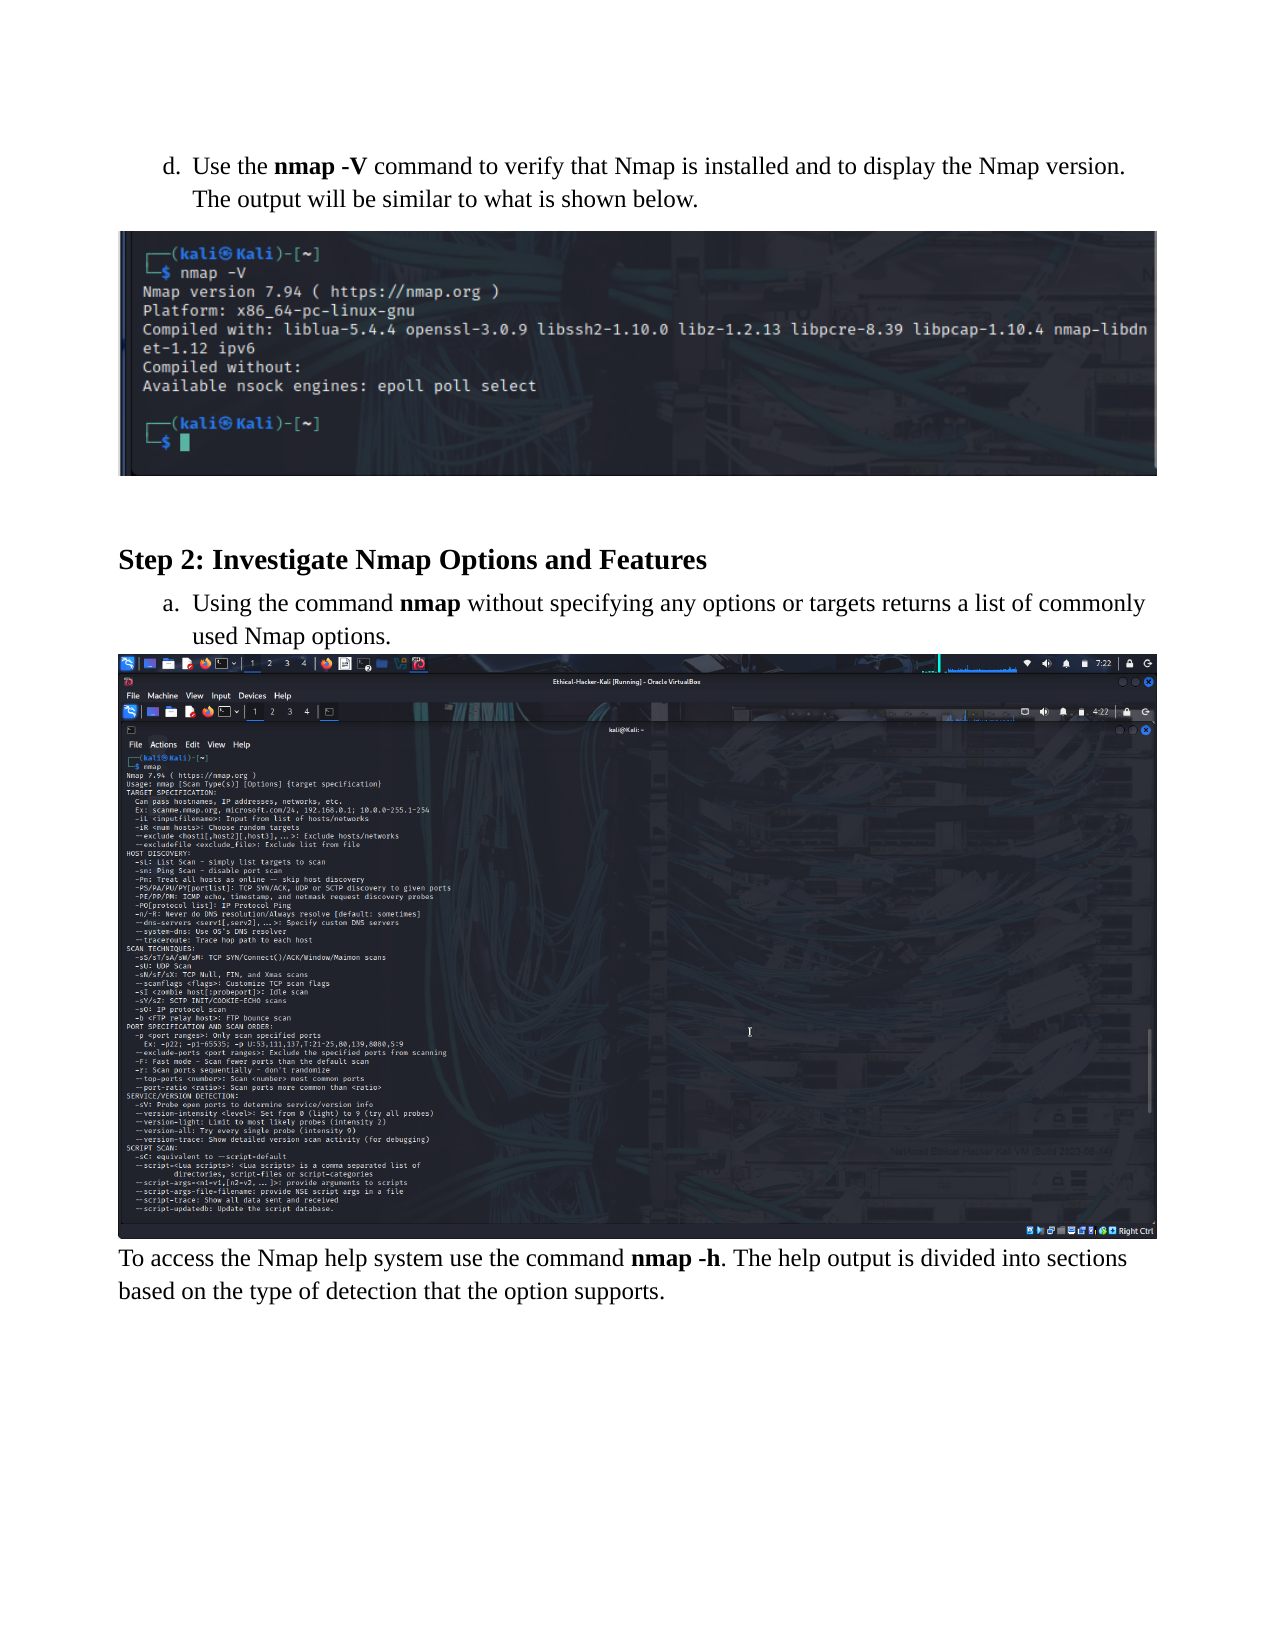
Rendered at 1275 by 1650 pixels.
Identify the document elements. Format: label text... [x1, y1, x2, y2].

picture [118, 231, 1157, 476]
subtitle Step 2: Investigate Nmap Options and Features [118, 542, 1157, 576]
text To access the Nmap help system use the command nmap -h. The help output is divided into sections based on the type of detection that the option supports. [118, 1239, 1157, 1305]
picture [118, 654, 1157, 1239]
list Using the command nmap without specifying any options or targets returns a list of commonly used Nmap options. [162, 588, 1157, 650]
list Use the nmap -V command to verify that Nmap is installed and to display the Nmap version. The output will be similar to what is shown below. [162, 151, 1157, 213]
